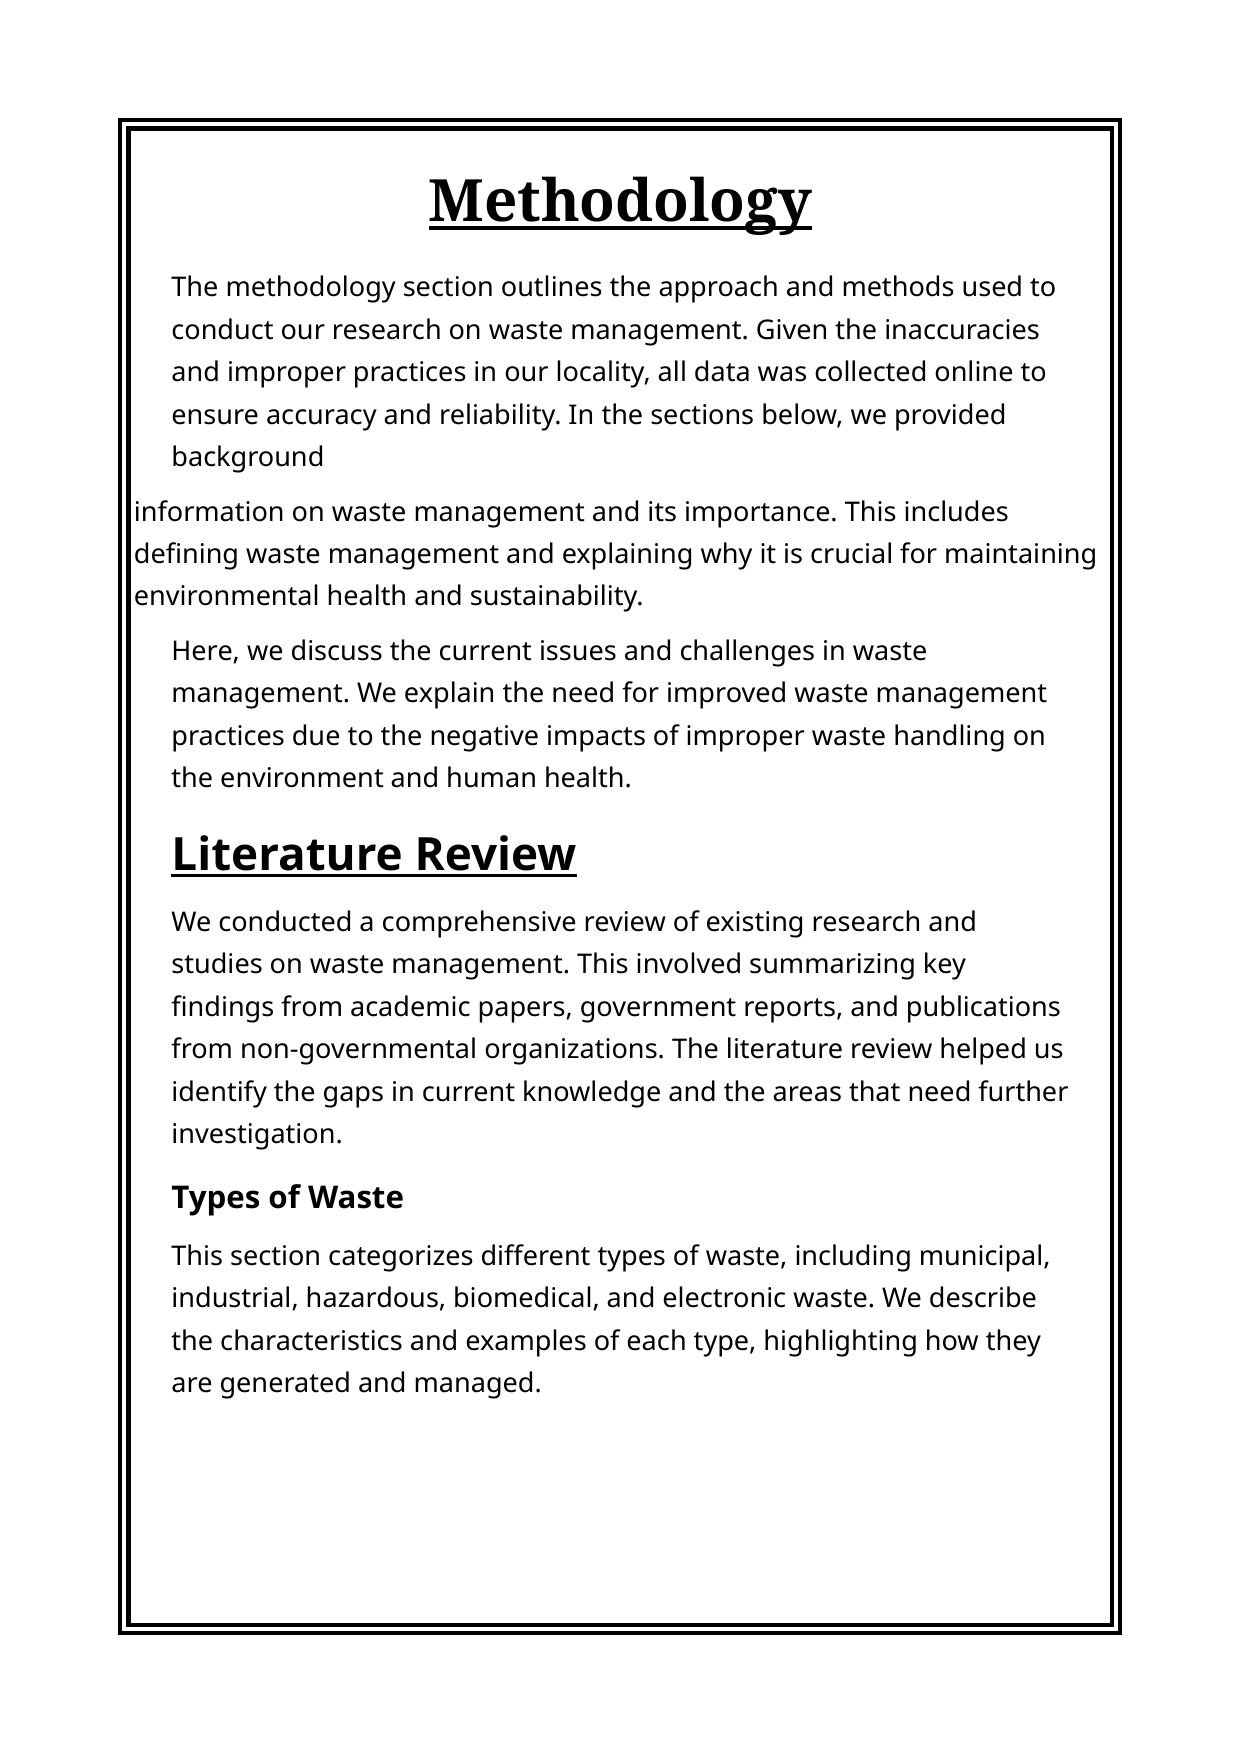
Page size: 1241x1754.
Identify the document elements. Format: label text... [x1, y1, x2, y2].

text information on waste management and its importance. This includes defining waste management and explaining why it is crucial for maintaining environmental health and sustainability. [134, 492, 1107, 614]
text The methodology section outlines the approach and methods used to conduct our research on waste management. Given the inaccuracies and improper practices in our locality, all data was collected online to ensure accuracy and reliability. In the sections below, we provided background [171, 257, 1069, 474]
title Methodology [134, 159, 1107, 238]
subtitle Types of Waste [171, 1175, 1069, 1218]
text We conducted a comprehensive review of existing research and studies on waste management. This involved summarizing key findings from academic papers, government reports, and publications from non-governmental organizations. The literature review helped us identify the gaps in current knowledge and the areas that need further investigation. [171, 902, 1069, 1151]
subtitle Literature Review [171, 821, 1069, 884]
text Here, we discuss the current issues and challenges in waste management. We explain the need for improved waste management practices due to the negative impacts of improper waste handling on the environment and human health. [171, 631, 1069, 795]
text This section categorizes different types of waste, including municipal, industrial, hazardous, biomedical, and electronic waste. We describe the characteristics and examples of each type, highlighting how they are generated and managed. [171, 1236, 1069, 1401]
